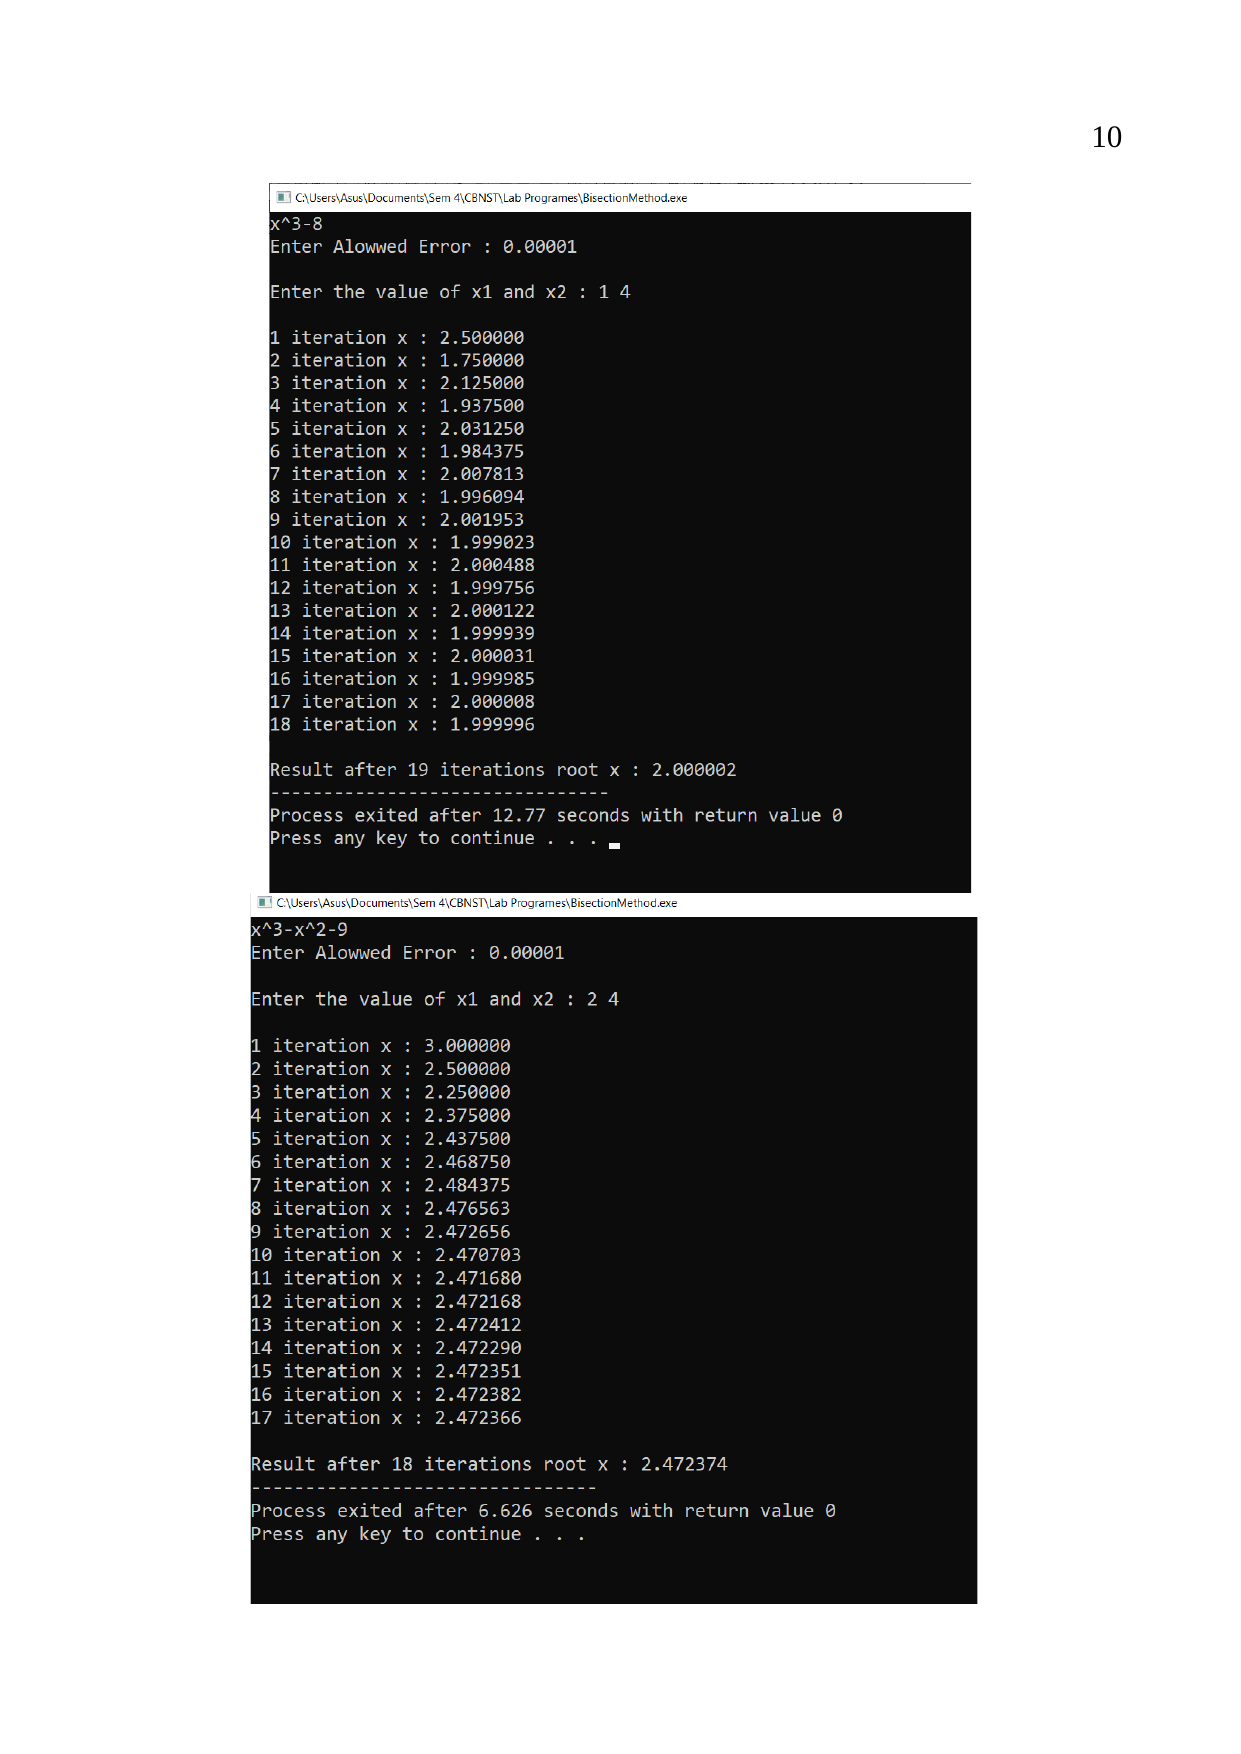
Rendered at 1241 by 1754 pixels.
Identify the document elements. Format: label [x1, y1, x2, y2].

picture [250, 183, 414, 1604]
